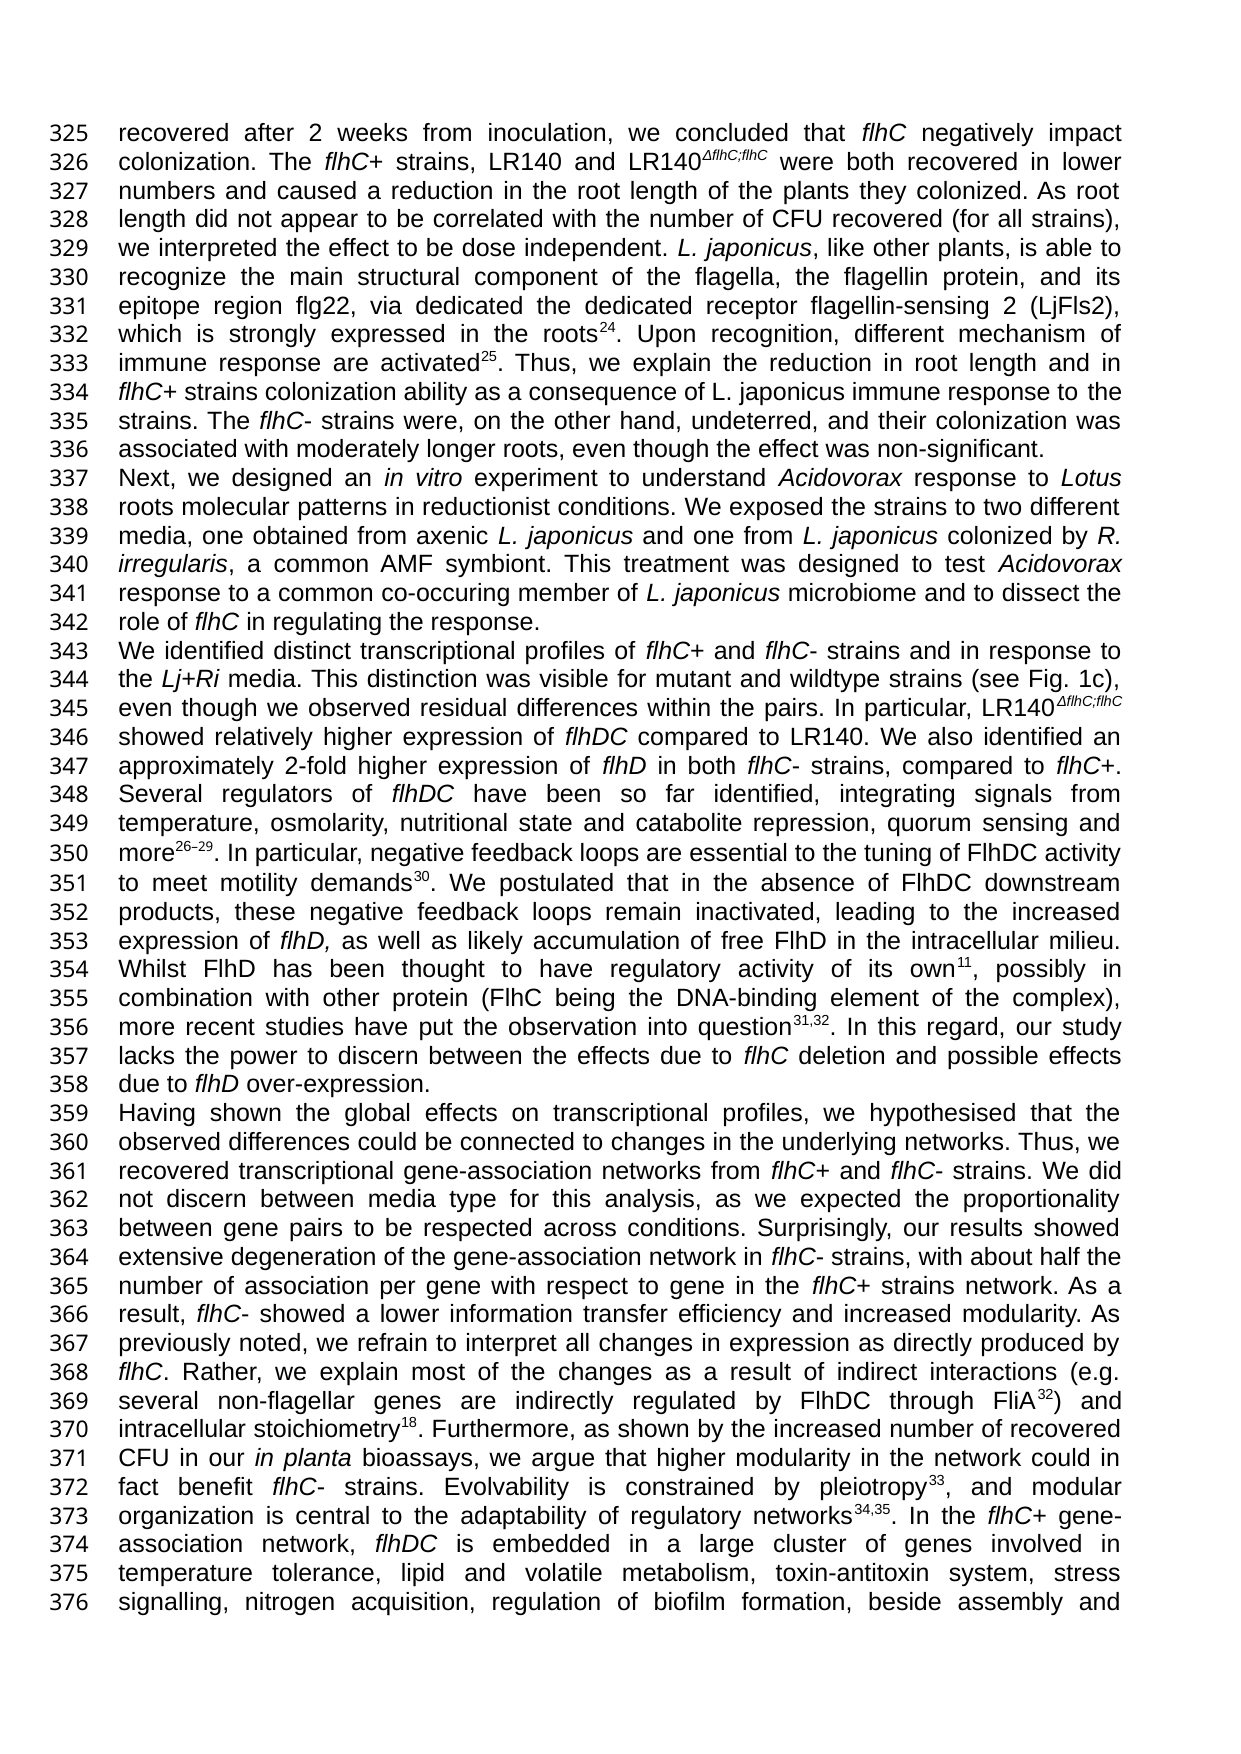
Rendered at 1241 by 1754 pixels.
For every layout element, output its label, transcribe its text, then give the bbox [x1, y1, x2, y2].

text Next, we designed an in vitro experiment to understand Acidovorax response to Lotus roots molecular patterns in reductionist conditions. We exposed the strains to two different media, one obtained from axenic L. japonicus and one from L. japonicus colonized by R. irregularis, a common AMF symbiont. This treatment was designed to test Acidovorax response to a common co-occuring member of L. japonicus microbiome and to dissect the role of flhC in regulating the response. [118, 463, 1122, 636]
text Having shown the global effects on transcriptional profiles, we hypothesised that the observed differences could be connected to changes in the underlying networks. Thus, we recovered transcriptional gene-association networks from flhC+ and flhC- strains. We did not discern between media type for this analysis, as we expected the proportionality between gene pairs to be respected across conditions. Surprisingly, our results showed extensive degeneration of the gene-association network in flhC- strains, with about half the number of association per gene with respect to gene in the flhC+ strains network. As a result, flhC- showed a lower information transfer efficiency and increased modularity. As previously noted, we refrain to interpret all changes in expression as directly produced by flhC. Rather, we explain most of the changes as a result of indirect interactions (e.g. several non-flagellar genes are indirectly regulated by FlhDC through FliA32) and intracellular stoichiometry18. Furthermore, as shown by the increased number of recovered CFU in our in planta bioassays, we argue that higher modularity in the network could in fact benefit flhC- strains. Evolvability is constrained by pleiotropy33, and modular organization is central to the adaptability of regulatory networks34,35. In the flhC+ gene-association network, flhDC is embedded in a large cluster of genes involved in temperature tolerance, lipid and volatile metabolism, toxin-antitoxin system, stress signalling, nitrogen acquisition, regulation of biofilm formation, beside assembly and [118, 1098, 1122, 1616]
text recovered after 2 weeks from inoculation, we concluded that flhC negatively impact colonization. The flhC+ strains, LR140 and LR140ΔflhC;flhC were both recovered in lower numbers and caused a reduction in the root length of the plants they colonized. As root length did not appear to be correlated with the number of CFU recovered (for all strains), we interpreted the effect to be dose independent. L. japonicus, like other plants, is able to recognize the main structural component of the flagella, the flagellin protein, and its epitope region flg22, via dedicated the dedicated receptor flagellin-sensing 2 (LjFls2), which is strongly expressed in the roots24. Upon recognition, different mechanism of immune response are activated25. Thus, we explain the reduction in root length and in flhC+ strains colonization ability as a consequence of L. japonicus immune response to the strains. The flhC- strains were, on the other hand, undeterred, and their colonization was associated with moderately longer roots, even though the effect was non-significant. [118, 118, 1122, 463]
text We identified distinct transcriptional profiles of flhC+ and flhC- strains and in response to the Lj+Ri media. This distinction was visible for mutant and wildtype strains (see Fig. 1c), even though we observed residual differences within the pairs. In particular, LR140ΔflhC;flhC showed relatively higher expression of flhDC compared to LR140. We also identified an approximately 2-fold higher expression of flhD in both flhC- strains, compared to flhC+. Several regulators of flhDC have been so far identified, integrating signals from temperature, osmolarity, nutritional state and catabolite repression, quorum sensing and more26–29. In particular, negative feedback loops are essential to the tuning of FlhDC activity to meet motility demands30. We postulated that in the absence of FlhDC downstream products, these negative feedback loops remain inactivated, leading to the increased expression of flhD, as well as likely accumulation of free FlhD in the intracellular milieu. Whilst FlhD has been thought to have regulatory activity of its own11, possibly in combination with other protein (FlhC being the DNA-binding element of the complex), more recent studies have put the observation into question31,32. In this regard, our study lacks the power to discern between the effects due to flhC deletion and possible effects due to flhD over-expression. [118, 636, 1122, 1098]
